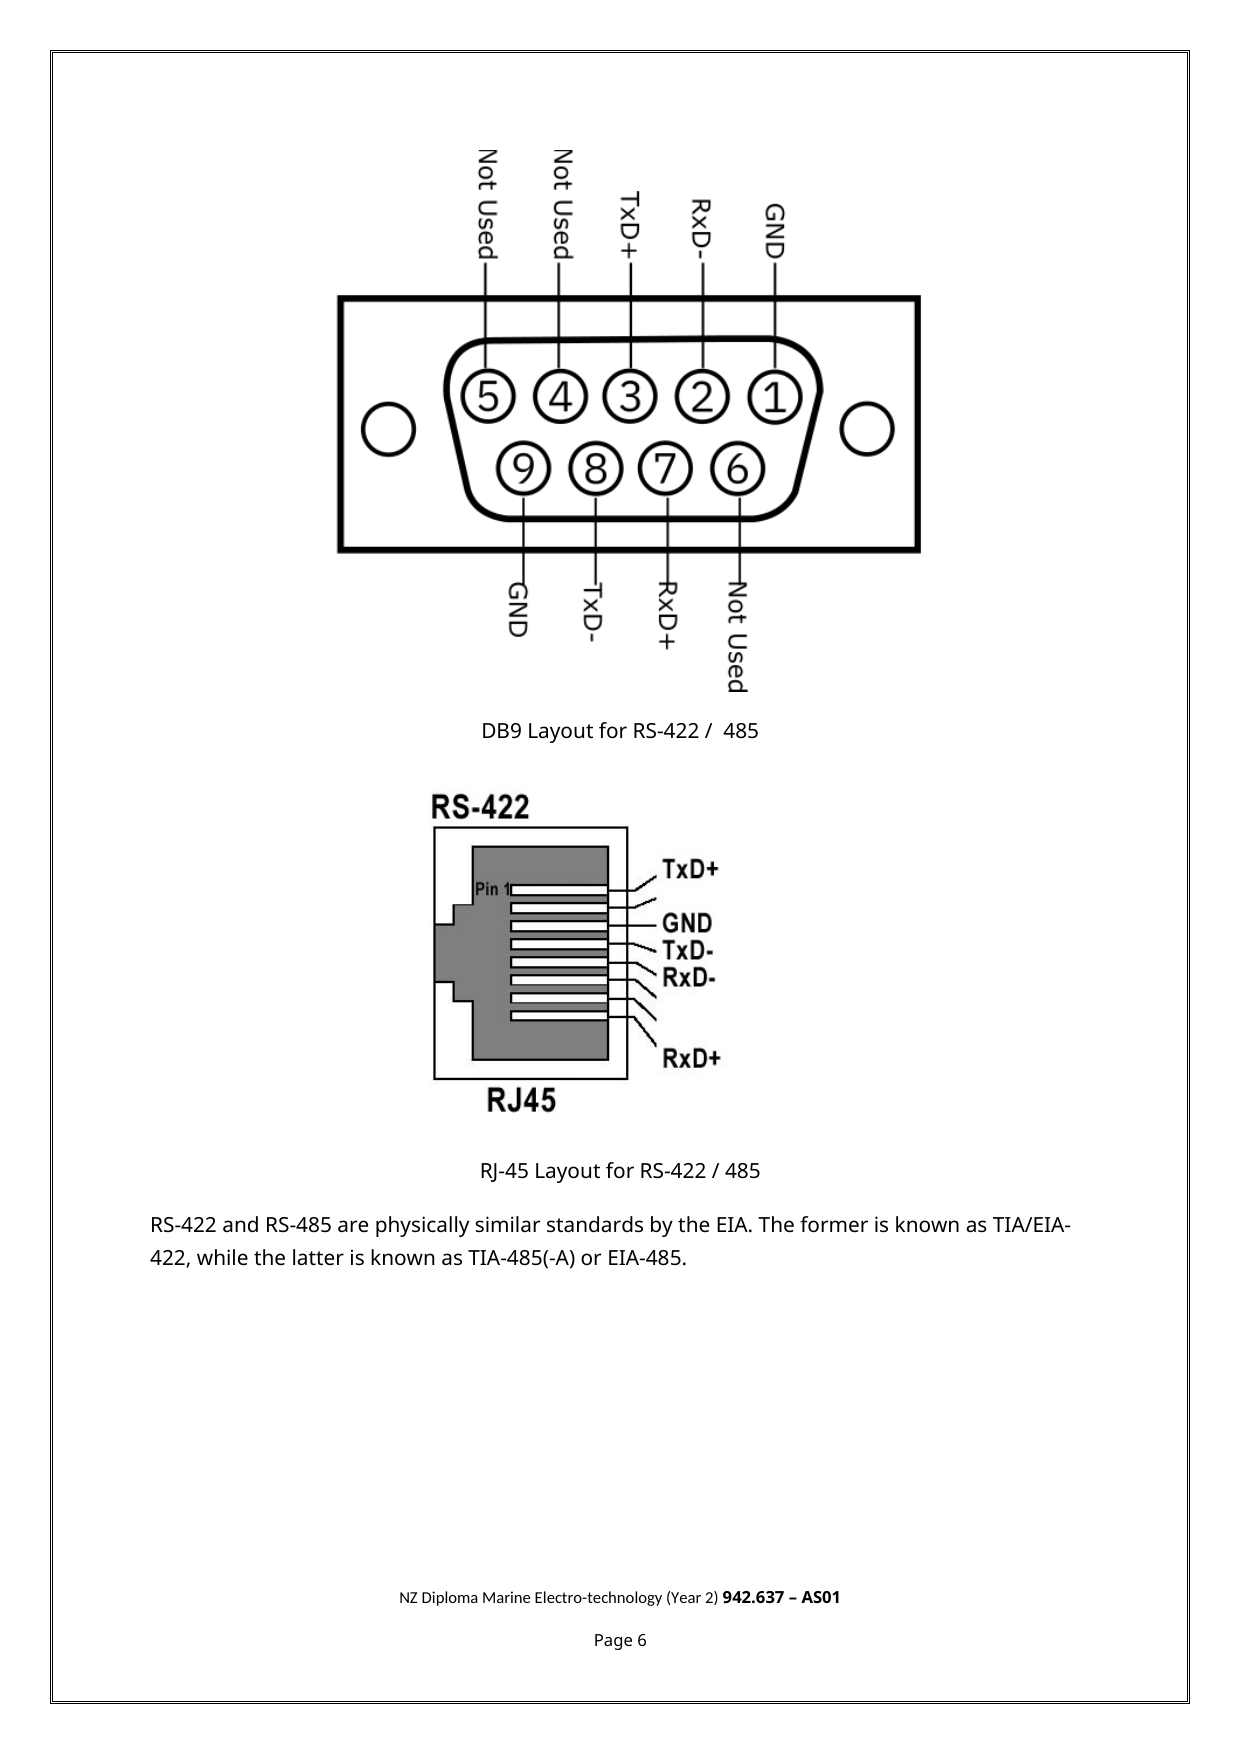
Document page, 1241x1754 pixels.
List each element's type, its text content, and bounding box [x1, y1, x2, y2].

text RS-422 and RS-485 are physically similar standards by the EIA. The former is known as TIA/EIA-422, while the latter is known as TIA-485(-A) or EIA-485. [150, 1210, 1090, 1271]
text RJ-45 Layout for RS-422 / 485 [150, 1157, 1090, 1185]
picture [319, 150, 922, 692]
text DB9 Layout for RS-422 / 485 [150, 716, 1090, 745]
picture [412, 769, 829, 1132]
